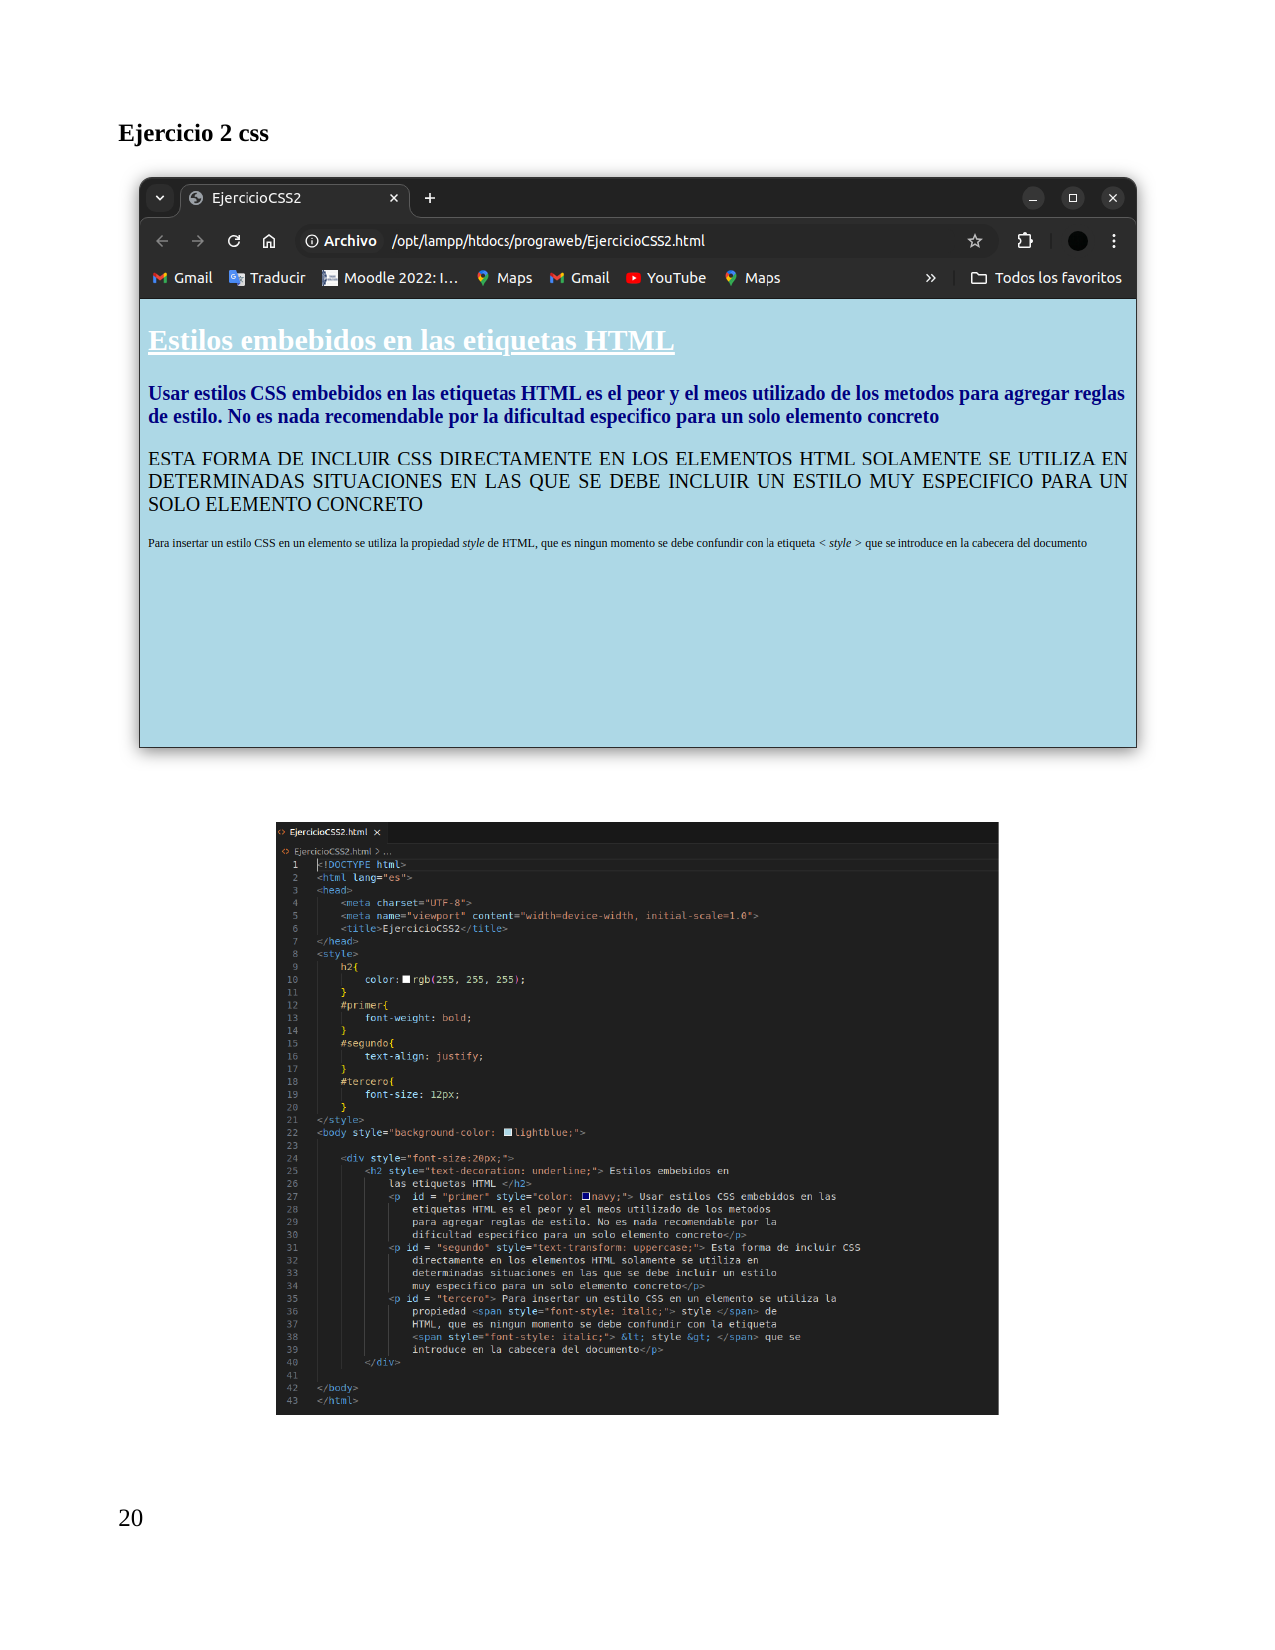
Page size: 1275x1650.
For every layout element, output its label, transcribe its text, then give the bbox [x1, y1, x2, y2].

picture [118, 159, 1157, 771]
picture [276, 822, 999, 1415]
subtitle Ejercicio 2 css [118, 118, 1157, 147]
